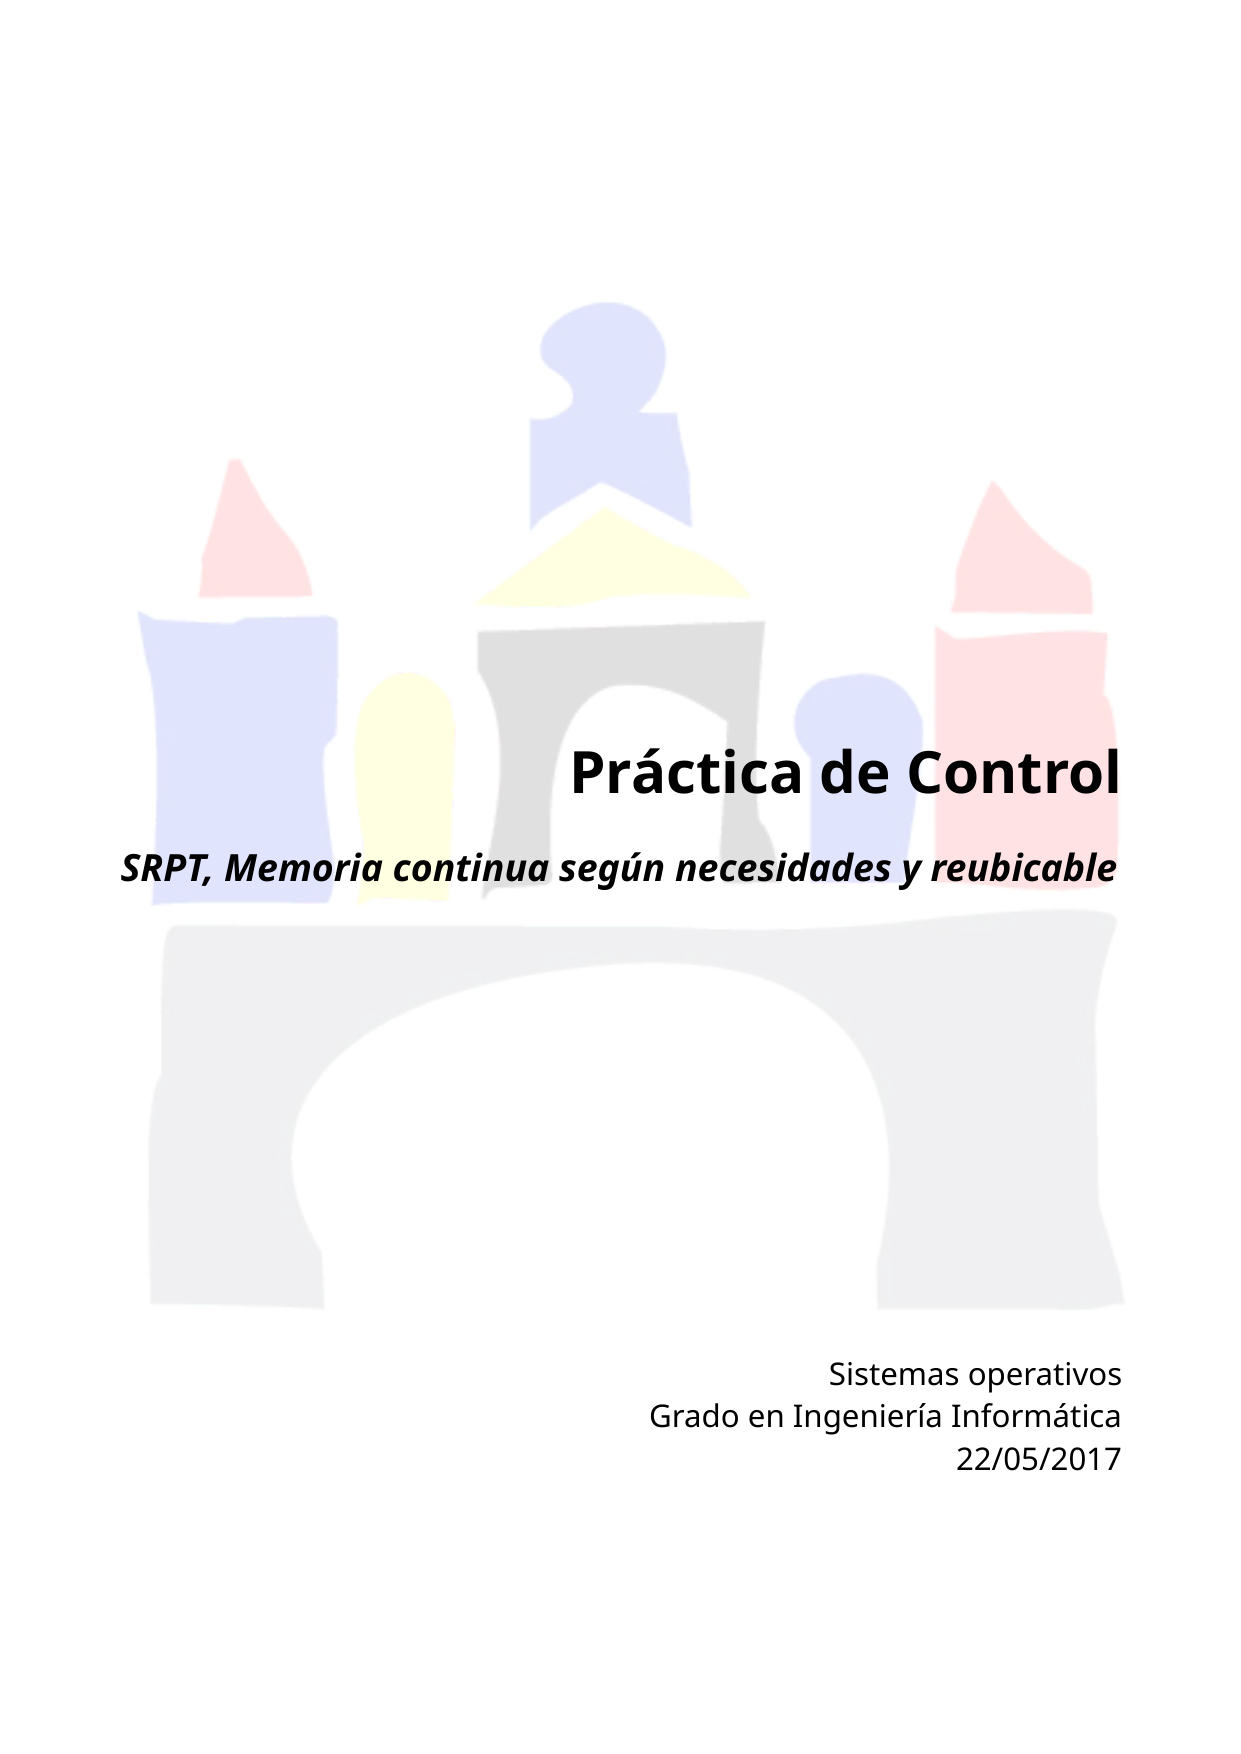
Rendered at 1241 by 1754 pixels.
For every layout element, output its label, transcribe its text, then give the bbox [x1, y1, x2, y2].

text Sistemas operativos [118, 1352, 1122, 1394]
text 22/05/2017 [118, 1437, 1122, 1479]
text Grado en Ingeniería Informática [118, 1394, 1122, 1437]
